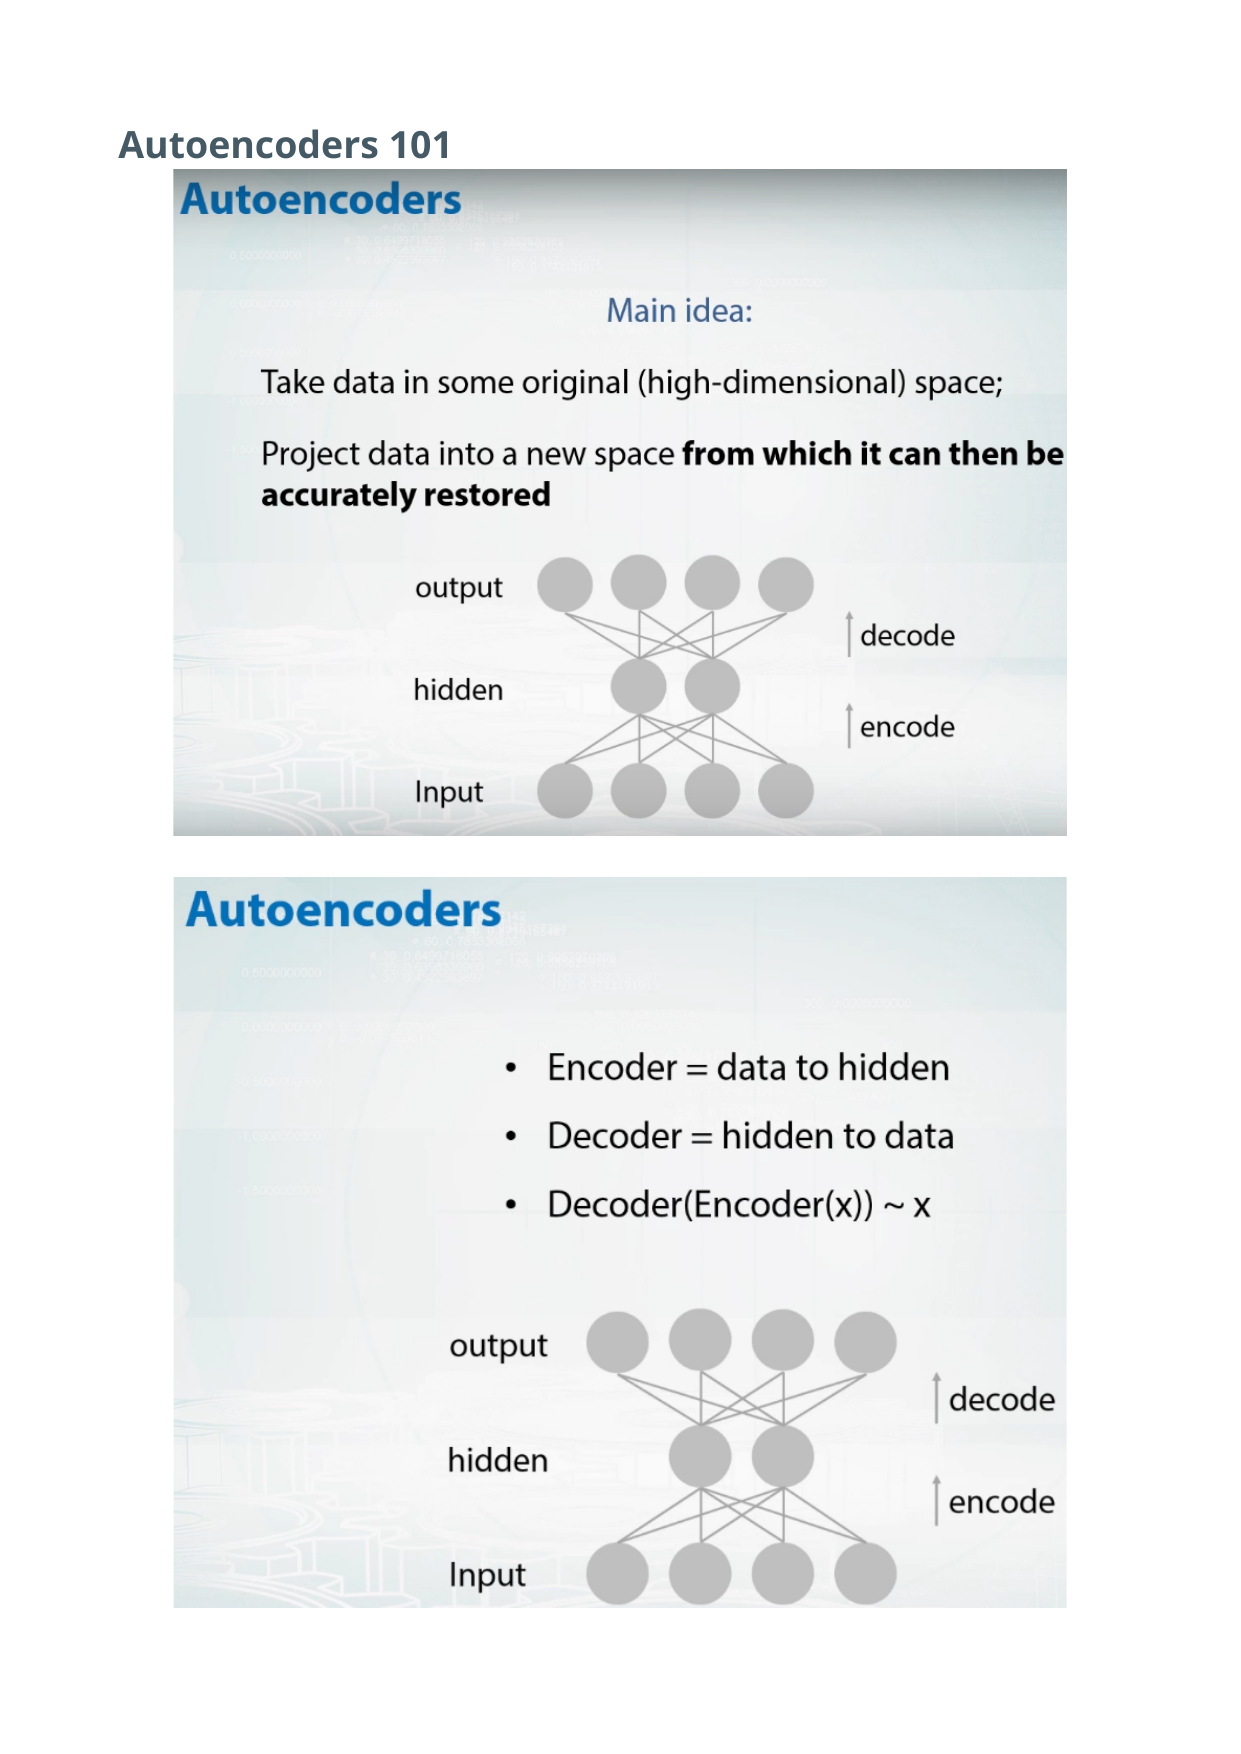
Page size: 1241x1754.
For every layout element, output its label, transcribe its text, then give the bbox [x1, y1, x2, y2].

picture [173, 169, 1067, 836]
subtitle Autoencoders 101 [118, 118, 1122, 169]
picture [173, 877, 1067, 1608]
